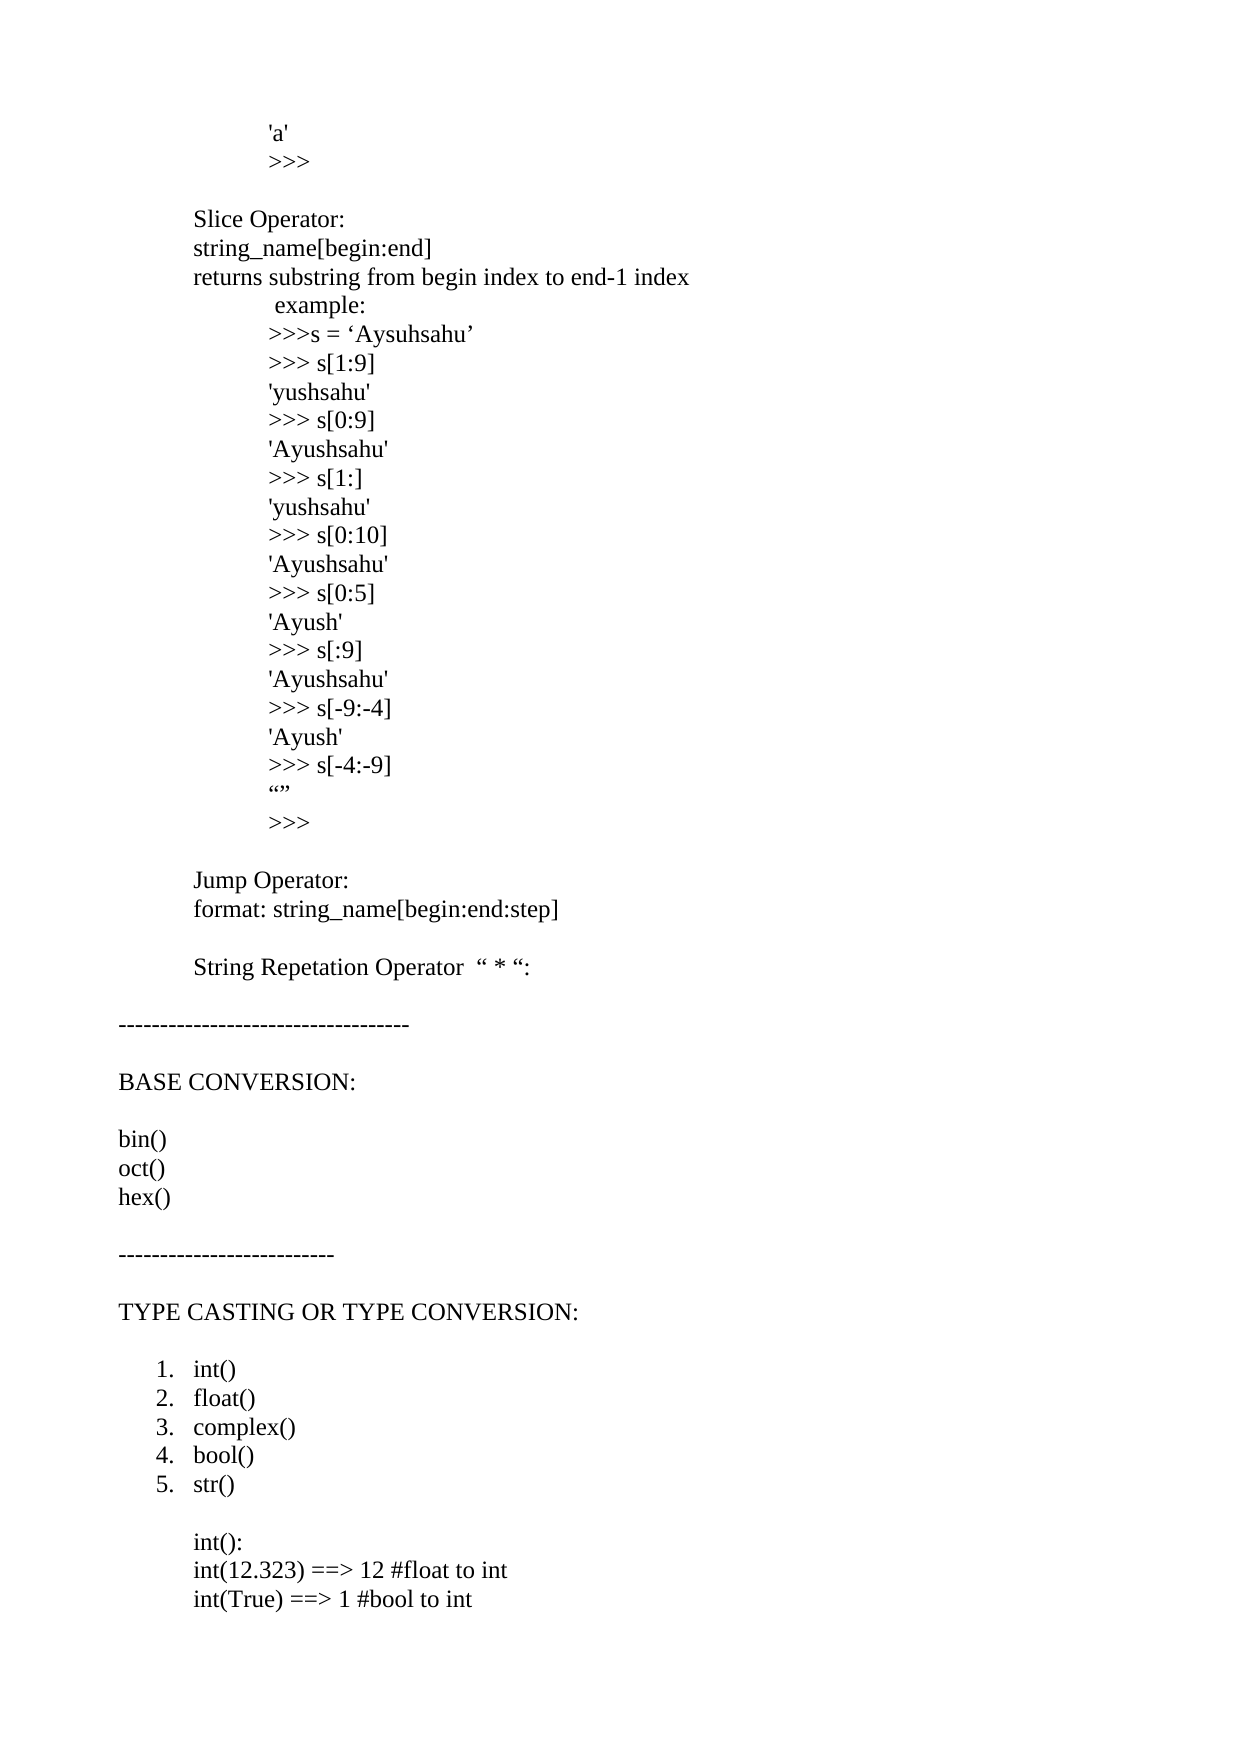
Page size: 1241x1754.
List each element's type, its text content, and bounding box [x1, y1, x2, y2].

text 'a' [118, 118, 1122, 147]
text 'Ayushsahu' [118, 434, 1122, 463]
text 'yushsahu' [118, 377, 1122, 406]
text >>> [118, 147, 1122, 176]
text 'Ayushsahu' [118, 549, 1122, 578]
text 'yushsahu' [118, 492, 1122, 521]
list int() [156, 1354, 1122, 1383]
list complex() [156, 1412, 1122, 1441]
text BASE CONVERSION: [118, 1067, 1122, 1096]
text Slice Operator: [118, 204, 1122, 233]
text >>> [118, 808, 1122, 837]
text >>> s[0:9] [118, 406, 1122, 434]
text ----------------------------------- [118, 1009, 1122, 1038]
text >>> s[0:10] [118, 521, 1122, 549]
text >>>s = ‘Aysuhsahu’ [118, 319, 1122, 348]
text String Repetation Operator “ * “: [118, 952, 1122, 981]
list str() [156, 1469, 1122, 1498]
text string_name[begin:end] [118, 233, 1122, 262]
text >>> s[-9:-4] [118, 693, 1122, 722]
text int(12.323) ==> 12 #float to int [193, 1556, 1122, 1584]
text 'Ayush' [118, 607, 1122, 636]
text >>> s[1:9] [118, 348, 1122, 377]
text example: [118, 291, 1122, 319]
text >>> s[-4:-9] [118, 751, 1122, 779]
text 'Ayushsahu' [118, 664, 1122, 693]
text format: string_name[begin:end:step] [118, 894, 1122, 923]
text int(True) ==> 1 #bool to int [193, 1584, 1122, 1613]
text >>> s[0:5] [118, 578, 1122, 607]
text returns substring from begin index to end-1 index [118, 262, 1122, 291]
text >>> s[:9] [118, 636, 1122, 664]
text TYPE CASTING OR TYPE CONVERSION: [118, 1297, 1122, 1326]
text >>> s[1:] [118, 463, 1122, 492]
text bin() [118, 1124, 1122, 1153]
list float() [156, 1383, 1122, 1412]
text oct() [118, 1153, 1122, 1182]
text -------------------------- [118, 1239, 1122, 1268]
text int(): [193, 1527, 1122, 1556]
text 'Ayush' [118, 722, 1122, 751]
text Jump Operator: [118, 866, 1122, 894]
text “” [118, 779, 1122, 808]
list bool() [156, 1441, 1122, 1469]
text hex() [118, 1182, 1122, 1211]
